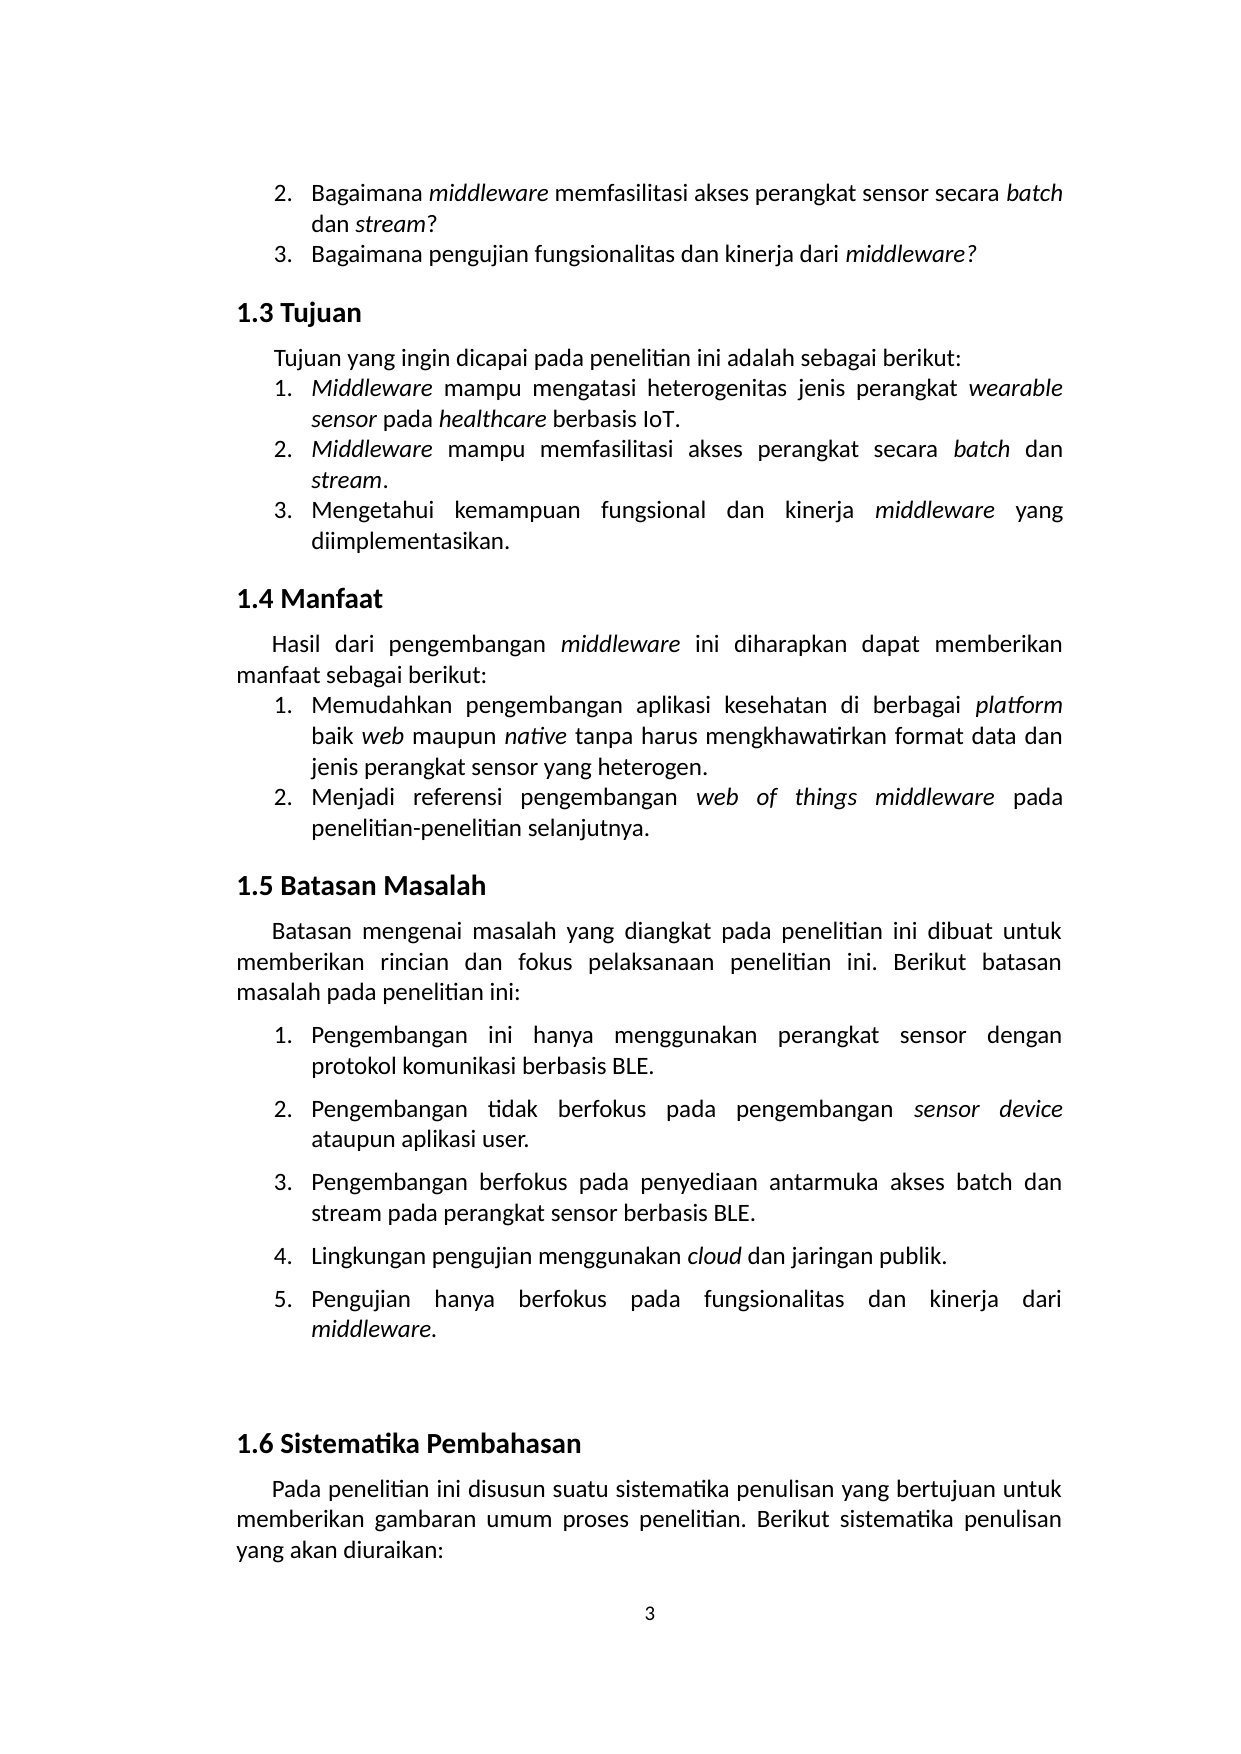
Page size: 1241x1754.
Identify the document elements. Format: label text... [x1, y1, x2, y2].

text Batasan mengenai masalah yang diangkat pada penelitian ini dibuat untuk memberikan rincian dan fokus pelaksanaan penelitian ini. Berikut batasan masalah pada penelitian ini: [236, 915, 1063, 1007]
text Tujuan yang ingin dicapai pada penelitian ini adalah sebagai berikut: [236, 342, 1063, 372]
text Pada penelitian ini disusun suatu sistematika penulisan yang bertujuan untuk memberikan gambaran umum proses penelitian. Berikut sistematika penulisan yang akan diuraikan: [236, 1473, 1063, 1564]
text Hasil dari pengembangan middleware ini diharapkan dapat memberikan manfaat sebagai berikut: [236, 629, 1063, 690]
subtitle Sistematika Pembahasan [236, 1425, 1063, 1460]
list Pengujian hanya berfokus pada fungsionalitas dan kinerja dari middleware. [274, 1283, 1063, 1344]
list Pengembangan berfokus pada penyediaan antarmuka akses batch dan stream pada perangkat sensor berbasis BLE. [274, 1167, 1063, 1228]
subtitle Tujuan [236, 294, 1063, 329]
list Memudahkan pengembangan aplikasi kesehatan di berbagai platform baik web maupun native tanpa harus mengkhawatirkan format data dan jenis perangkat sensor yang heterogen. [274, 690, 1063, 781]
list Menjadi referensi pengembangan web of things middleware pada penelitian-penelitian selanjutnya. [274, 781, 1063, 842]
list Bagaimana middleware memfasilitasi akses perangkat sensor secara batch dan stream? [274, 177, 1063, 238]
list Pengembangan tidak berfokus pada pengembangan sensor device ataupun aplikasi user. [274, 1093, 1063, 1154]
text 2. Middleware mampu memfasilitasi akses perangkat secara batch dan stream. [274, 433, 1063, 494]
list Bagaimana pengujian fungsionalitas dan kinerja dari middleware? [274, 238, 1063, 269]
list Pengembangan ini hanya menggunakan perangkat sensor dengan protokol komunikasi berbasis BLE. [274, 1019, 1063, 1081]
subtitle Batasan Masalah [236, 867, 1063, 903]
list Middleware mampu mengatasi heterogenitas jenis perangkat wearable sensor pada healthcare berbasis IoT. [274, 372, 1063, 433]
text 3. Mengetahui kemampuan fungsional dan kinerja middleware yang diimplementasikan. [274, 494, 1063, 556]
list Lingkungan pengujian menggunakan cloud dan jaringan publik. [274, 1240, 1063, 1271]
subtitle Manfaat [236, 581, 1063, 616]
